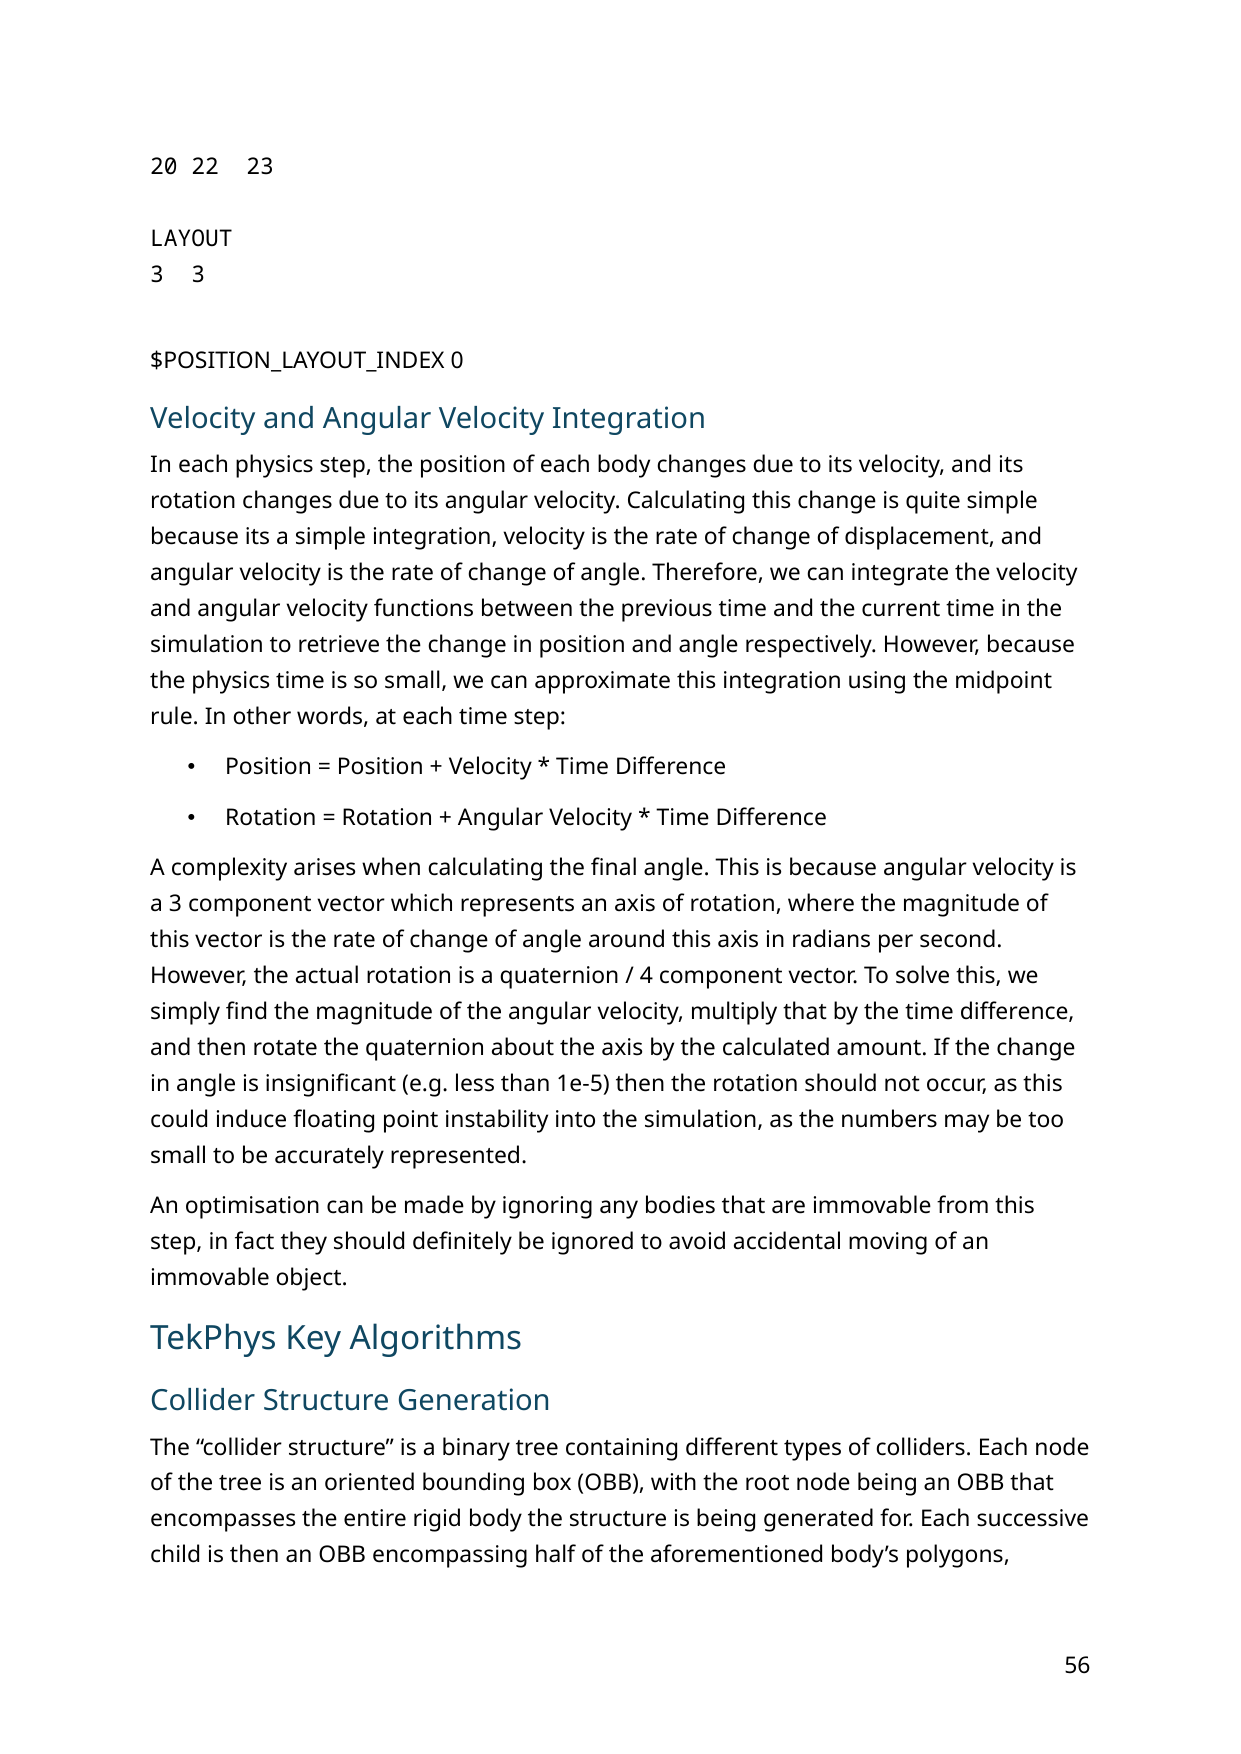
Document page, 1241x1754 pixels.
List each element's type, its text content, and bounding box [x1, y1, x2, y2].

list Position = Position + Velocity * Time Difference [187, 750, 1090, 781]
subtitle Collider Structure Generation [150, 1379, 1090, 1419]
list Rotation = Rotation + Angular Velocity * Time Difference [187, 801, 1090, 832]
text A complexity arises when calculating the final angle. This is because angular velocity is a 3 component vector which represents an axis of rotation, where the magnitude of this vector is the rate of change of angle around this axis in radians per second. However, the actual rotation is a quaternion / 4 component vector. To solve this, we simply find the magnitude of the angular velocity, multiply that by the time difference, and then rotate the quaternion about the axis by the calculated amount. If the change in angle is insignificant (e.g. less than 1e-5) then the rotation should not occur, as this could induce floating point instability into the simulation, as the numbers may be too small to be accurately represented. [150, 851, 1090, 1170]
text 3 3 [150, 258, 1090, 289]
text 20 22 23 [150, 150, 1090, 181]
text The “collider structure” is a binary tree containing different types of colliders. Each node of the tree is an oriented bounding box (OBB), with the root node being an OBB that encompasses the entire rigid body the structure is being generated for. Each successive child is then an OBB encompassing half of the aforementioned body’s polygons, [150, 1430, 1090, 1569]
subtitle Velocity and Angular Velocity Integration [150, 397, 1090, 437]
text LAYOUT [150, 222, 1090, 253]
text $POSITION_LAYOUT_INDEX 0 [150, 344, 1090, 376]
text An optimisation can be made by ignoring any bodies that are immovable from this step, in fact they should definitely be ignored to avoid accidental moving of an immovable object. [150, 1189, 1090, 1292]
subtitle TekPhys Key Algorithms [150, 1314, 1090, 1359]
text In each physics step, the position of each body changes due to its velocity, and its rotation changes due to its angular velocity. Calculating this change is quite simple because its a simple integration, velocity is the rate of change of displacement, and angular velocity is the rate of change of angle. Therefore, we can integrate the velocity and angular velocity functions between the previous time and the current time in the simulation to retrieve the change in position and angle respectively. However, because the physics time is so small, we can approximate this integration using the midpoint rule. In other words, at each time step: [150, 448, 1090, 731]
